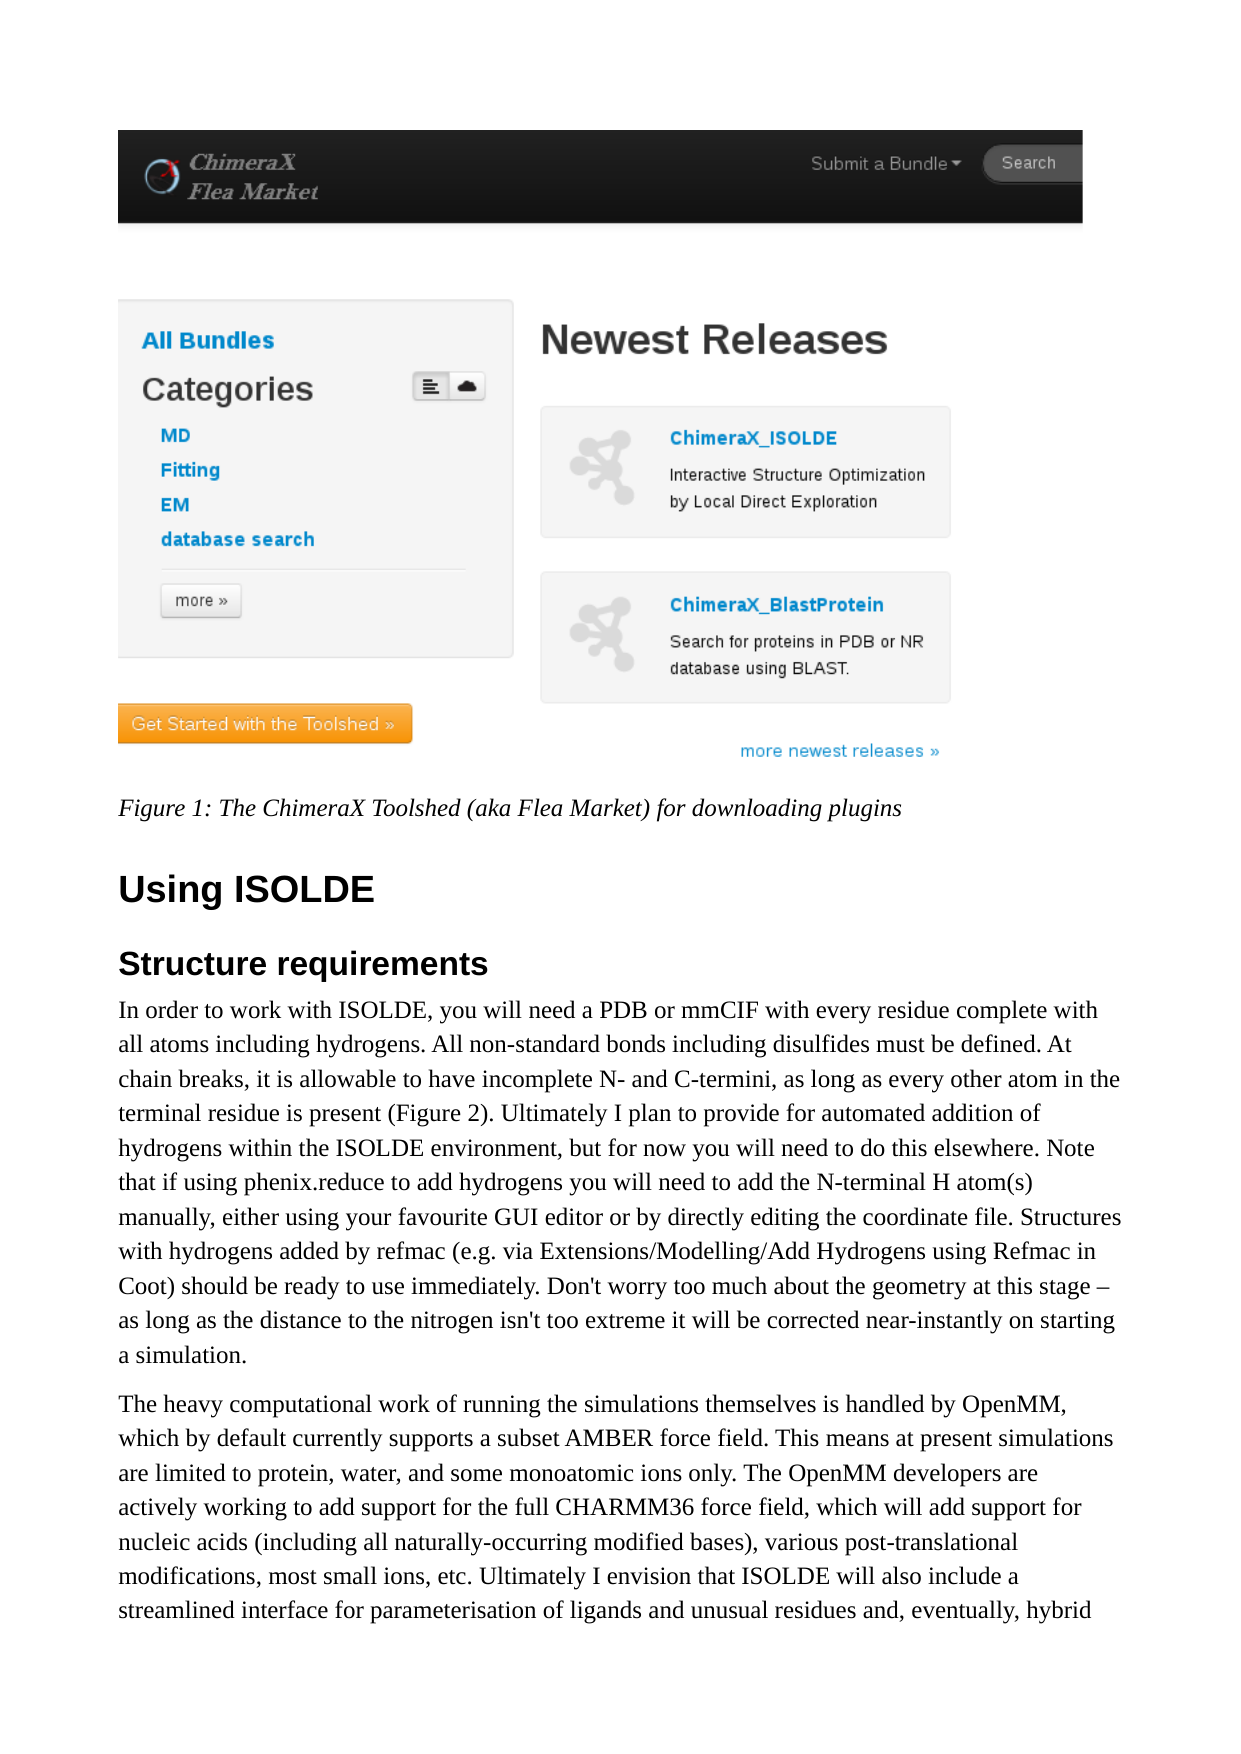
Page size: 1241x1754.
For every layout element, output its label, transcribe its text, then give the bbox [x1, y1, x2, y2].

subtitle Using ISOLDE [118, 867, 1122, 910]
text Figure 1: The ChimeraX Toolshed (aka Flea Market) for downloading plugins [118, 793, 1083, 821]
picture [118, 130, 1083, 793]
subtitle Structure requirements [118, 944, 1122, 982]
text The heavy computational work of running the simulations themselves is handled by OpenMM, which by default currently supports a subset AMBER force field. This means at present simulations are limited to protein, water, and some monoatomic ions only. The OpenMM developers are actively working to add support for the full CHARMM36 force field, which will add support for nucleic acids (including all naturally-occurring modified bases), various post-translational modifications, most small ions, etc. Ultimately I envision that ISOLDE will also include a streamlined interface for parameterisation of ligands and unusual residues and, eventually, hybrid [118, 1389, 1122, 1624]
text In order to work with ISOLDE, you will need a PDB or mmCIF with every residue complete with all atoms including hydrogens. All non-standard bonds including disulfides must be defined. At chain breaks, it is allowable to have incomplete N- and C-termini, as long as every other atom in the terminal residue is present (Figure 2). Ultimately I plan to provide for automated addition of hydrogens within the ISOLDE environment, but for now you will need to do this elsewhere. Note that if using phenix.reduce to add hydrogens you will need to add the N-terminal H atom(s) manually, either using your favourite GUI editor or by directly editing the coordinate file. Structures with hydrogens added by refmac (e.g. via Extensions/Modelling/Add Hydrogens using Refmac in Coot) should be ready to use immediately. Don't worry too much about the geometry at this stage – as long as the distance to the nitrogen isn't too extreme it will be corrected near-instantly on starting a simulation. [118, 995, 1122, 1368]
